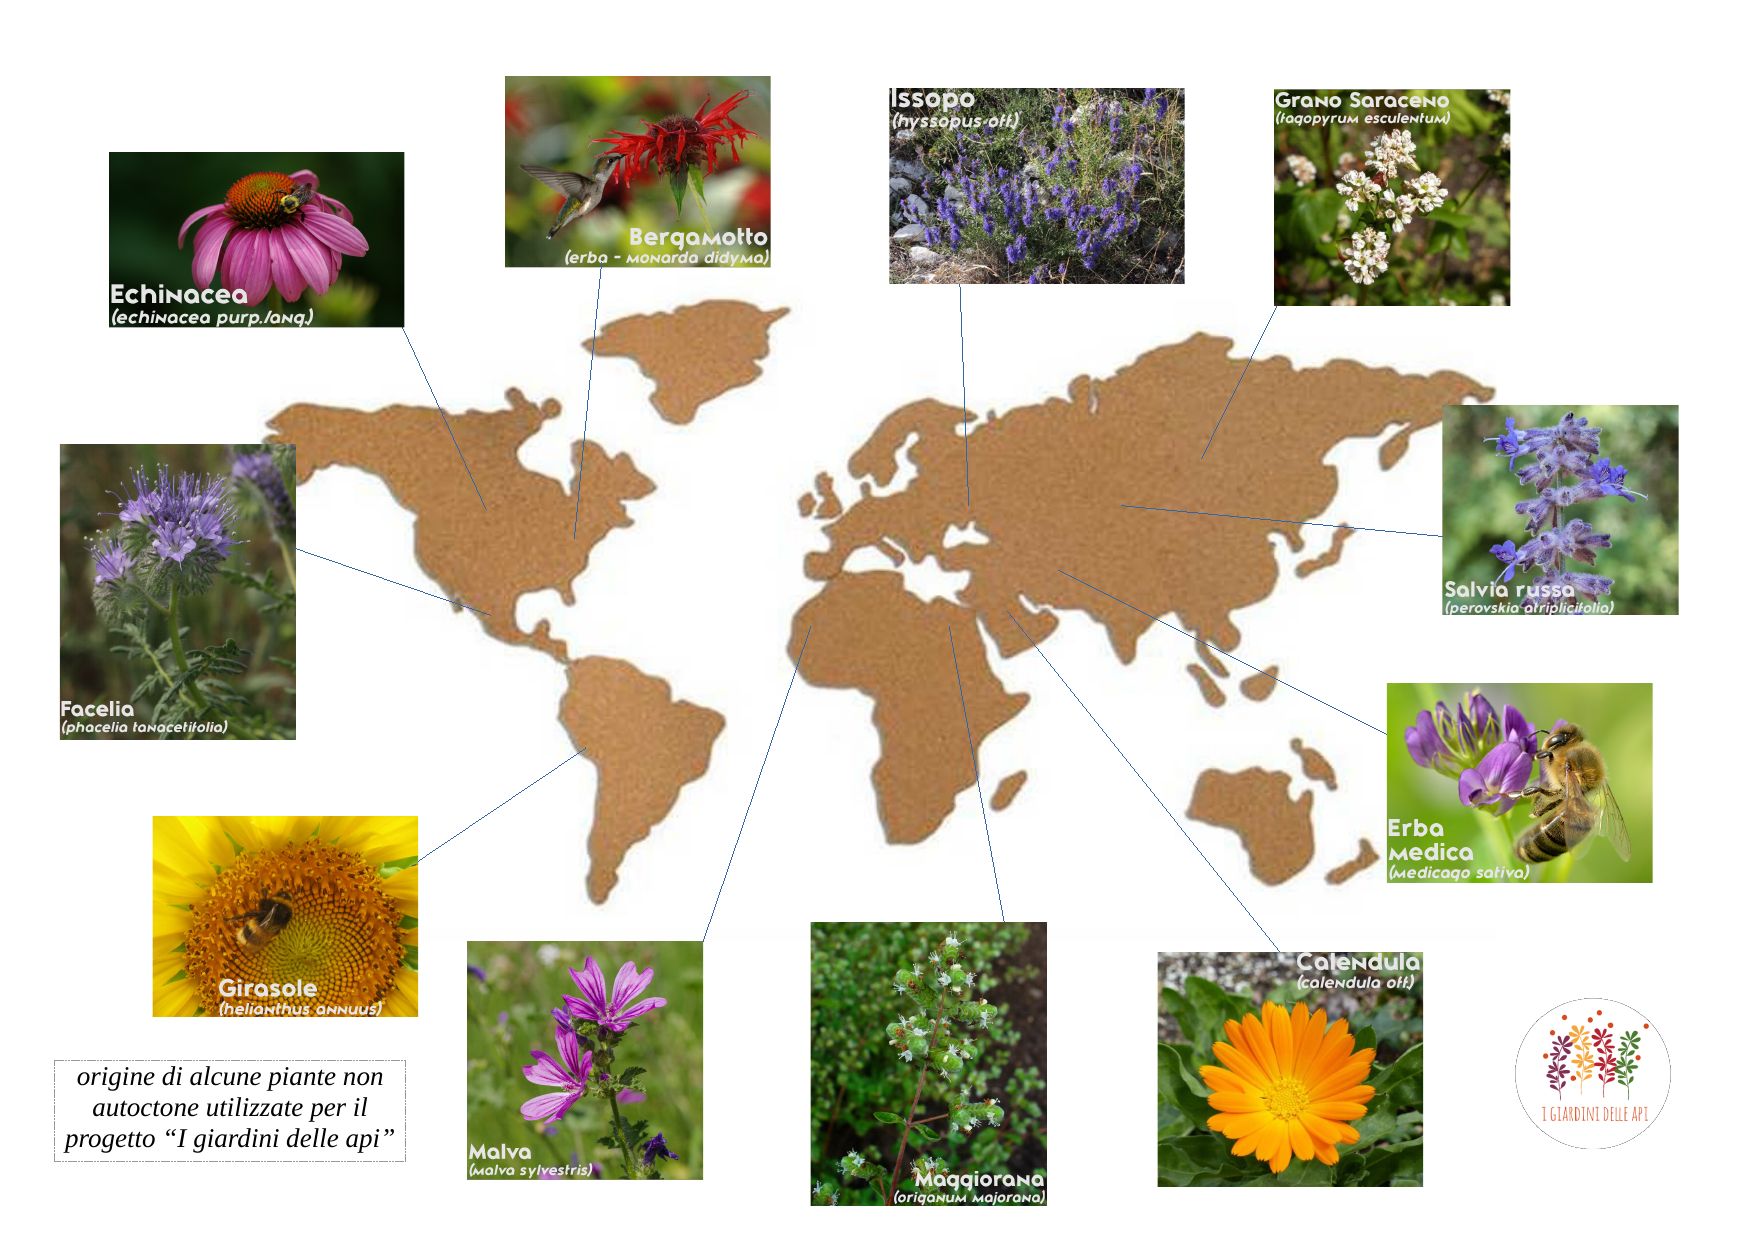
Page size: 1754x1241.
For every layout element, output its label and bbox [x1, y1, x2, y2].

picture [1157, 952, 1424, 1187]
picture [1509, 995, 1675, 1151]
picture [59, 71, 1679, 1206]
